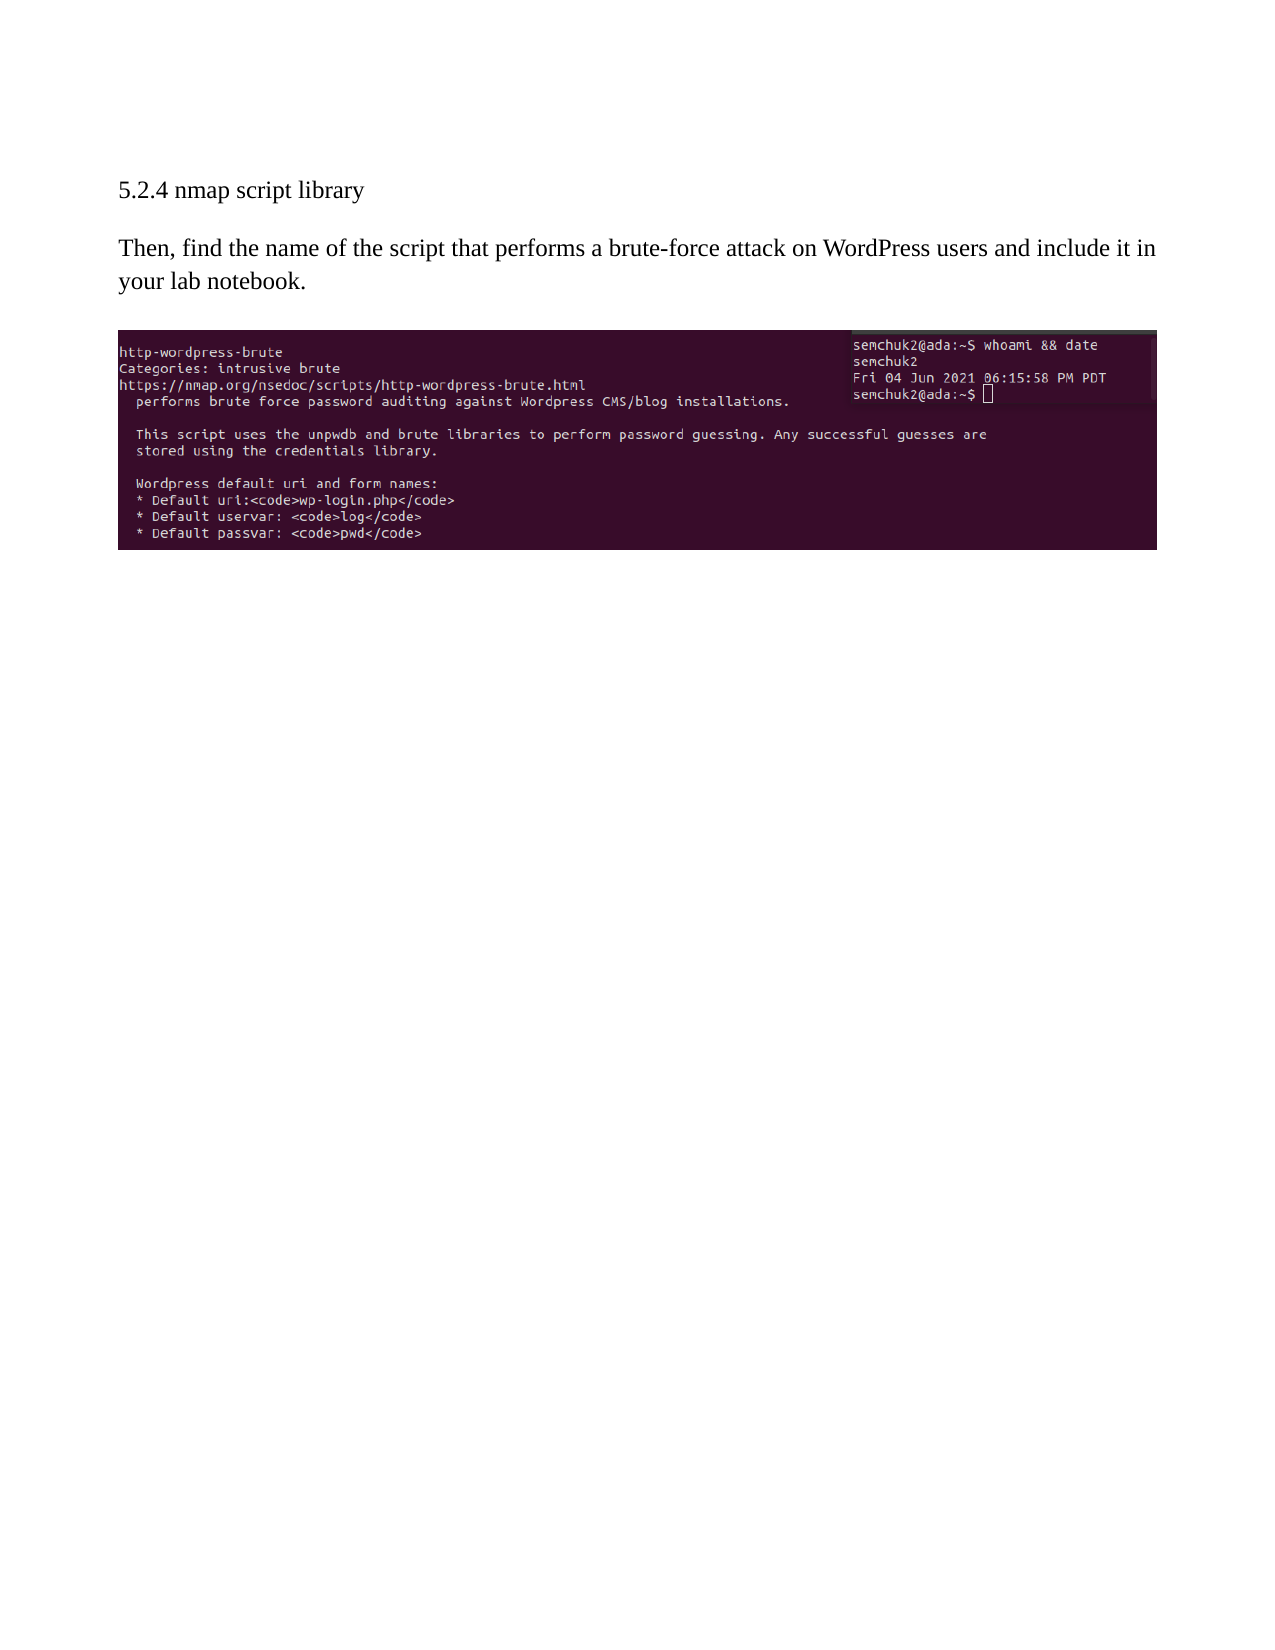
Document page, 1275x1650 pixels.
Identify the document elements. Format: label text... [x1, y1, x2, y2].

text Then, find the name of the script that performs a brute-force attack on WordPress users and include it in your lab notebook. [118, 233, 1157, 295]
text 5.2.4 nmap script library [118, 176, 1157, 204]
picture [118, 330, 1157, 550]
